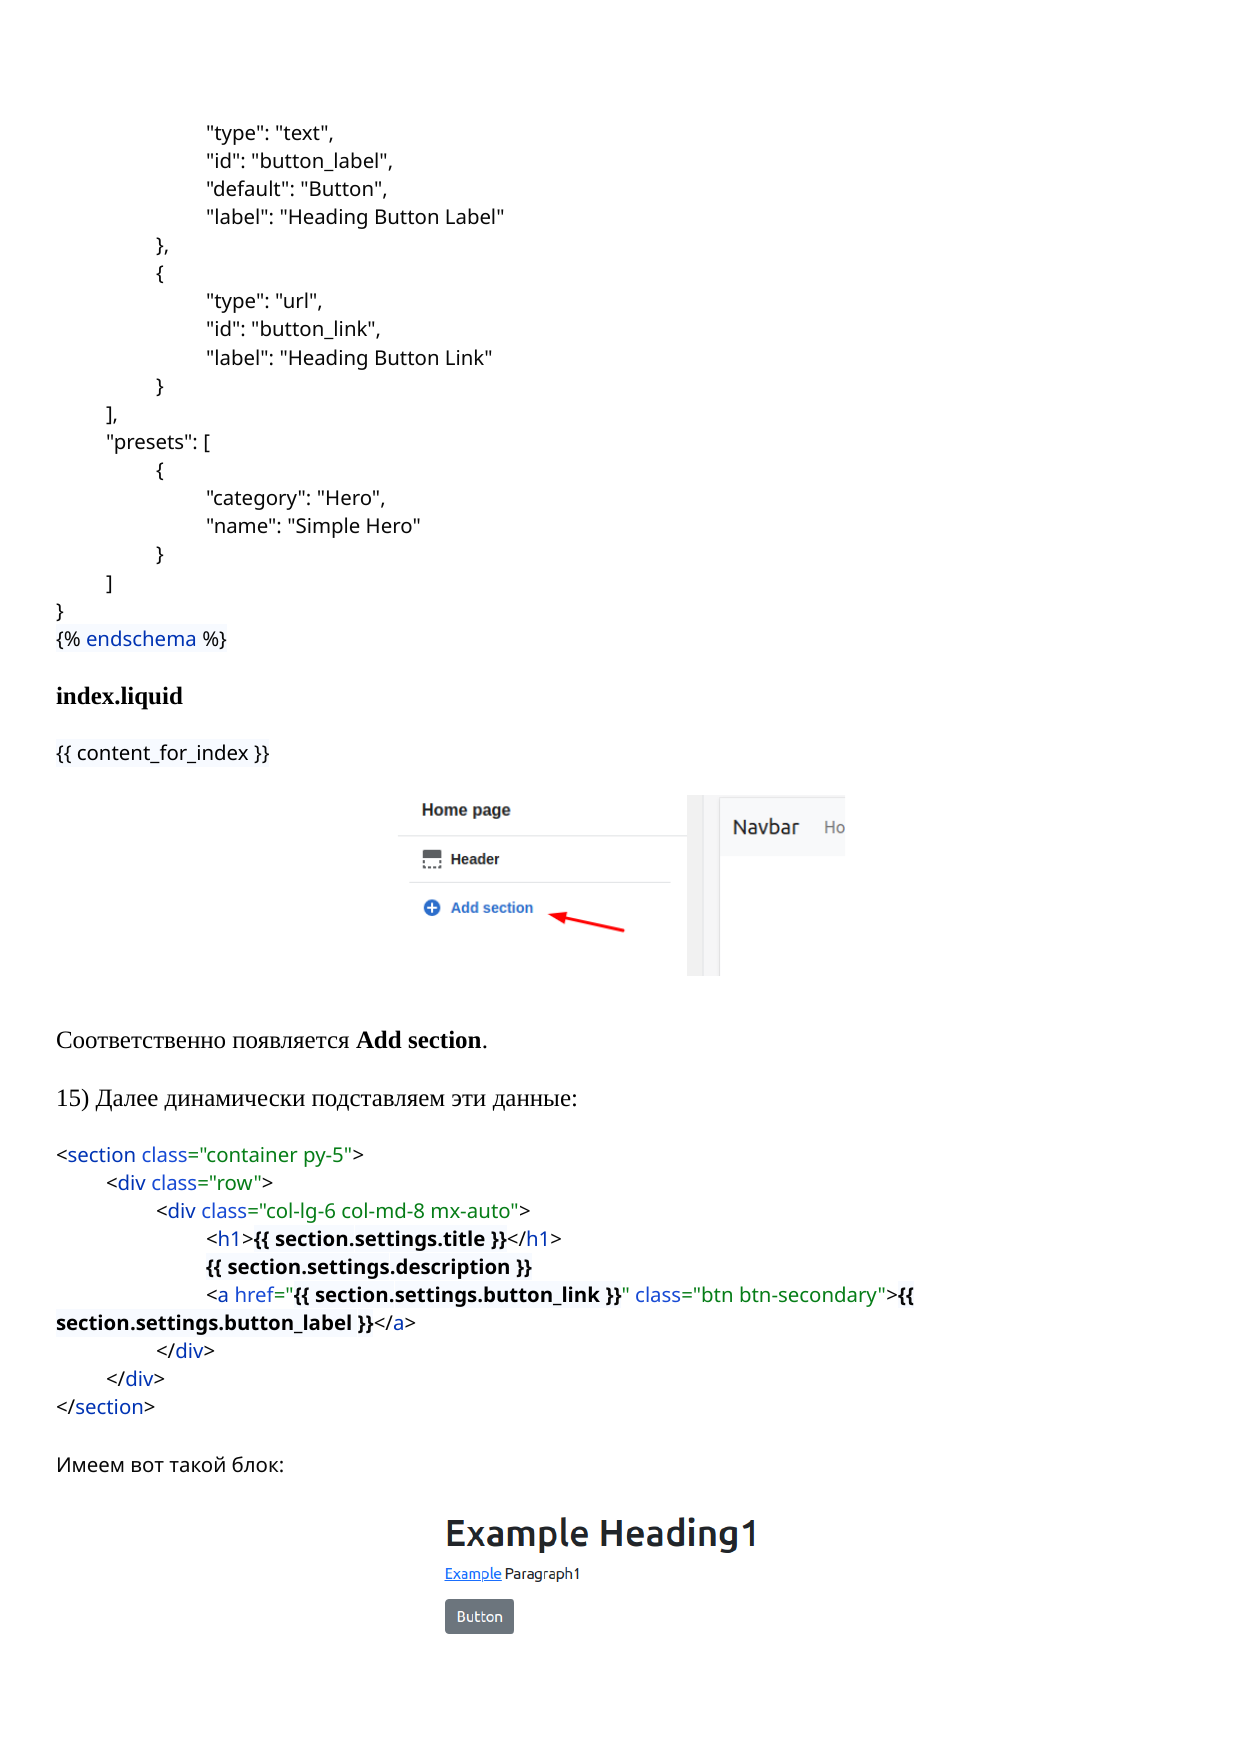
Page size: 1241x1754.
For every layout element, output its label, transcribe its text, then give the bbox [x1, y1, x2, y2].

text </div> [56, 1365, 1187, 1393]
text 15) Далее динамически подставляем эти данные: [56, 1083, 1187, 1112]
text {{ content_for_index }} [56, 739, 1187, 767]
text Имеем вот такой блок: [56, 1450, 1187, 1478]
text <div class="row"> [56, 1168, 1187, 1196]
text "type": "url", [56, 287, 1187, 315]
text { [56, 259, 1187, 287]
text <section class="container py-5"> [56, 1140, 1187, 1168]
text </section> [56, 1393, 1187, 1421]
text "id": "button_link", [56, 315, 1187, 343]
text }, [56, 231, 1187, 259]
text } [56, 596, 1187, 624]
text } [56, 540, 1187, 568]
text <a href="{{ section.settings.button_link }}" class="btn btn-secondary">{{ section.settings.button_label }}</a> [56, 1281, 1187, 1337]
text "type": "text", [56, 118, 1187, 146]
text { [56, 456, 1187, 484]
text <div class="col-lg-6 col-md-8 mx-auto"> [56, 1196, 1187, 1224]
text "default": "Button", [56, 174, 1187, 202]
text "category": "Hero", [56, 484, 1187, 512]
text {% endschema %} [56, 624, 1187, 652]
text ] [56, 568, 1187, 596]
text {{ section.settings.description }} [56, 1253, 1187, 1281]
text index.liquid [56, 681, 1187, 710]
text "presets": [ [56, 427, 1187, 456]
text ], [56, 399, 1187, 427]
text <h1>{{ section.settings.title }}</h1> [56, 1224, 1187, 1253]
picture [421, 1507, 823, 1638]
text } [56, 371, 1187, 399]
text "id": "button_label", [56, 146, 1187, 174]
text </div> [56, 1337, 1187, 1365]
text "label": "Heading Button Label" [56, 202, 1187, 231]
text Соответственно появляется Add section. [56, 1025, 1187, 1054]
text "name": "Simple Hero" [56, 512, 1187, 540]
text "label": "Heading Button Link" [56, 343, 1187, 371]
picture [397, 795, 846, 976]
